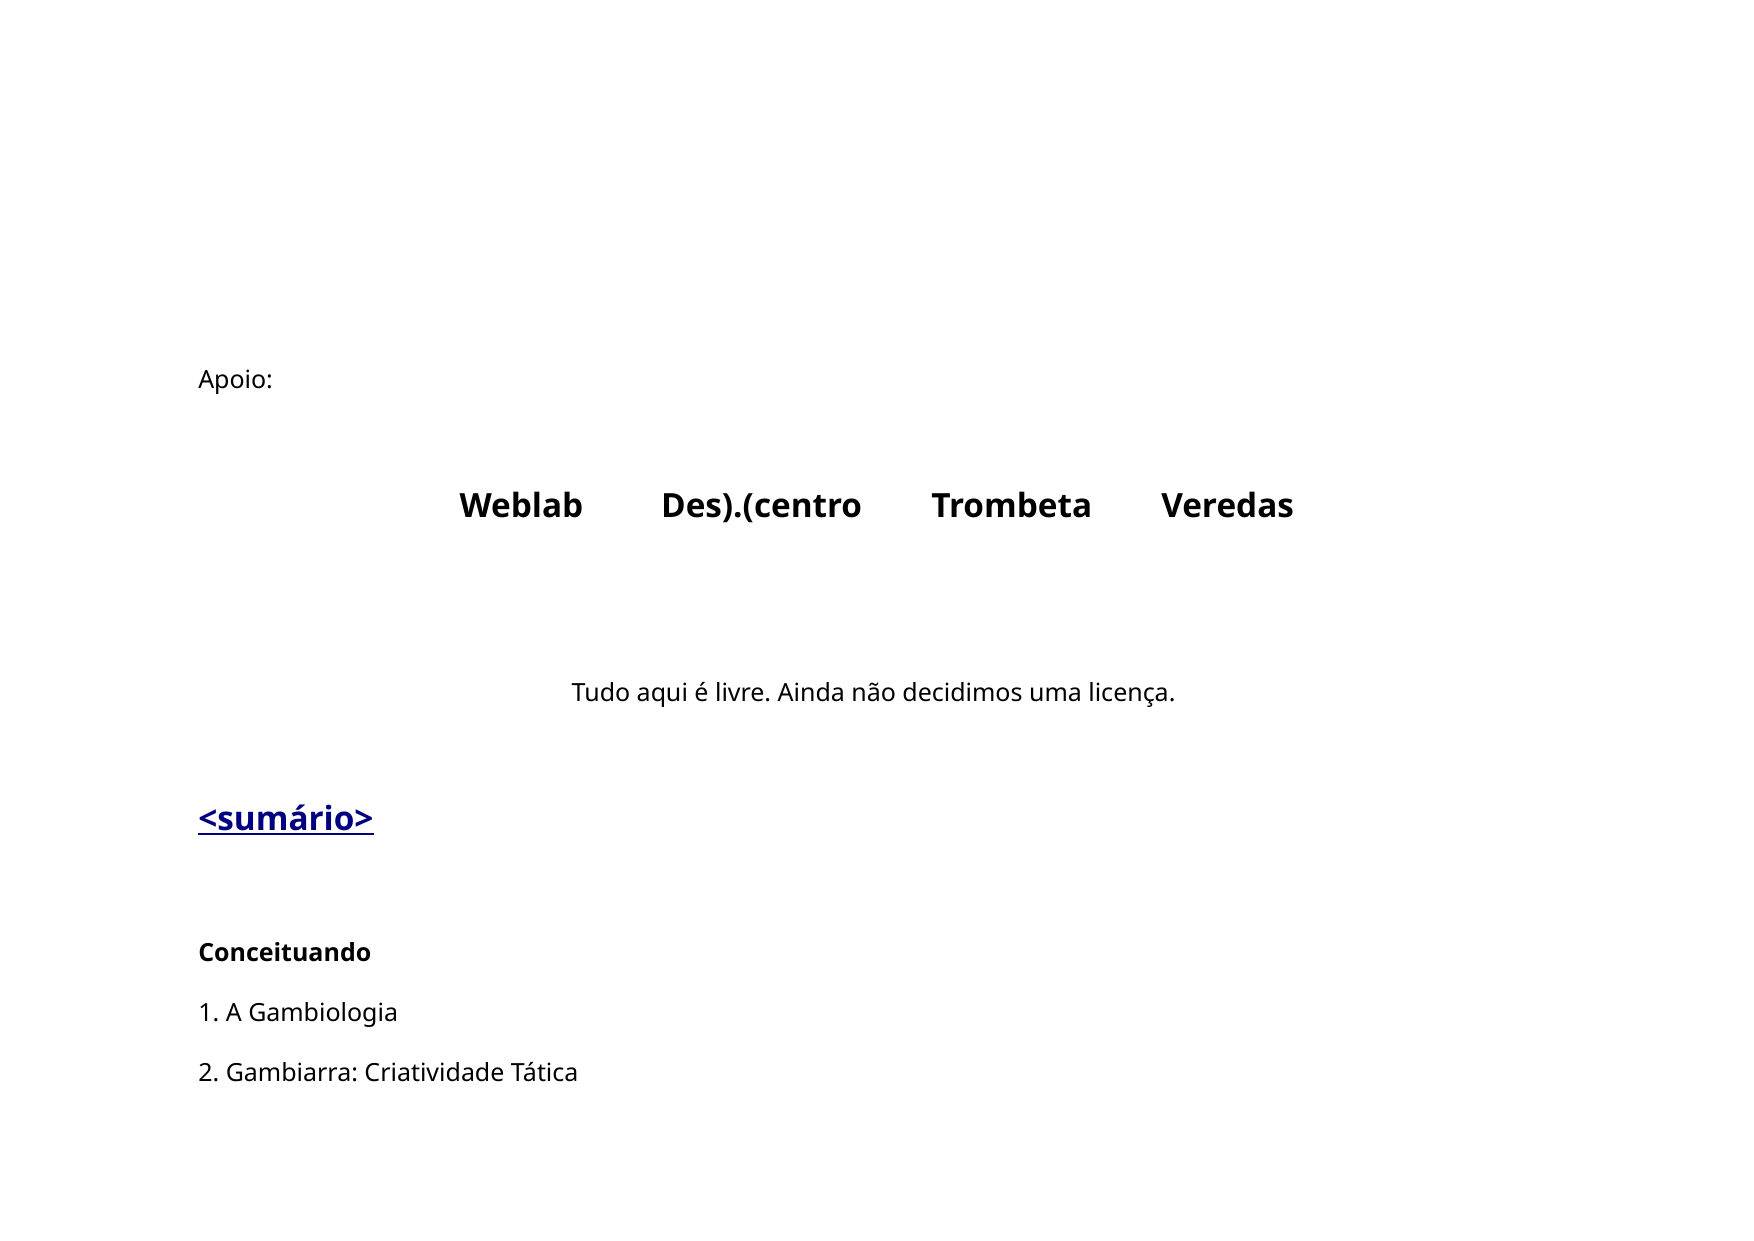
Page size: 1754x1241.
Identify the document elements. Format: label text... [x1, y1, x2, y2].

text Conceituando [198, 934, 1556, 968]
text Apoio: [198, 362, 1556, 396]
text Tudo aqui é livre. Ainda não decidimos uma licença. [198, 675, 1556, 709]
text 1. A Gambiologia [198, 994, 1556, 1028]
text Weblab Des).(centro Trombeta Veredas [198, 482, 1556, 527]
text 2. Gambiarra: Criatividade Tática [198, 1054, 1556, 1088]
text <sumário> [198, 795, 1556, 840]
